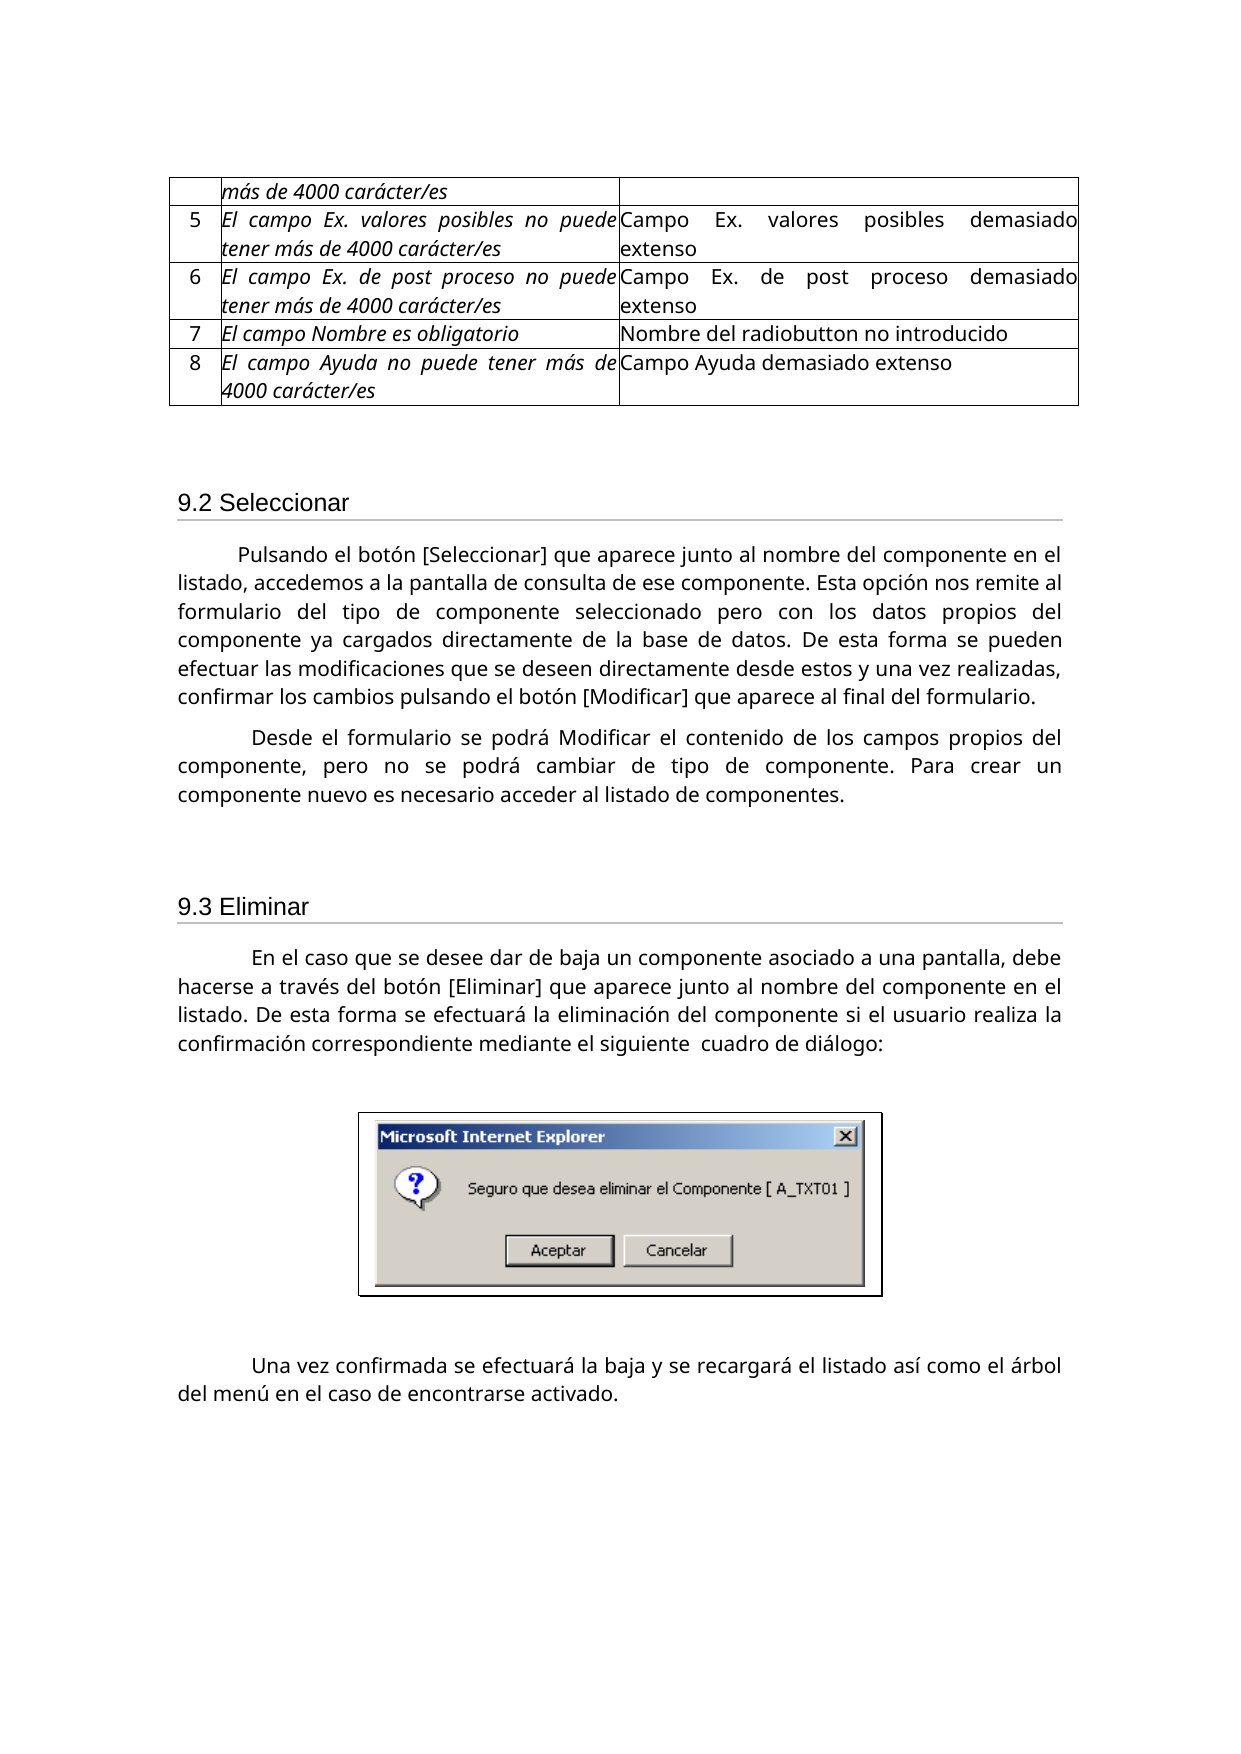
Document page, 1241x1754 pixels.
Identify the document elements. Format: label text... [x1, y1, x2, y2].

table_cell El campo Ex. valores posibles no puede tener más de 4000 carácter/es [222, 206, 619, 262]
text En el caso que se desee dar de baja un componente asociado a una pantalla, debe hacerse a través del botón [Eliminar] que aparece junto al nombre del componente en el listado. De esta forma se efectuará la eliminación del componente si el usuario realiza la confirmación correspondiente mediante el siguiente cuadro de diálogo: [177, 943, 1063, 1057]
table_cell 6 [170, 263, 221, 319]
text Desde el formulario se podrá Modificar el contenido de los campos propios del componente, pero no se podrá cambiar de tipo de componente. Para crear un componente nuevo es necesario acceder al listado de componentes. [177, 723, 1063, 808]
table_cell [620, 178, 1078, 205]
subtitle 9.2 Seleccionar [177, 489, 1063, 519]
text Pulsando el botón [Seleccionar] que aparece junto al nombre del componente en el listado, accedemos a la pantalla de consulta de ese componente. Esta opción nos remite al formulario del tipo de componente seleccionado pero con los datos propios del componente ya cargados directamente de la base de datos. De esta forma se pueden efectuar las modificaciones que se deseen directamente desde estos y una vez realizadas, confirmar los cambios pulsando el botón [Modificar] que aparece al final del formulario. [177, 540, 1063, 711]
table_cell [170, 178, 221, 205]
table_cell El campo Nombre es obligatorio [222, 320, 619, 348]
table_cell 8 [170, 349, 221, 405]
picture [374, 1120, 865, 1287]
table_cell Nombre del radiobutton no introducido [620, 320, 1078, 348]
table_cell El campo Ayuda no puede tener más de 4000 carácter/es [222, 349, 619, 405]
table_cell más de 4000 carácter/es [222, 178, 619, 205]
table_cell 7 [170, 320, 221, 348]
text Una vez confirmada se efectuará la baja y se recargará el listado así como el árbol del menú en el caso de encontrarse activado. [177, 1351, 1063, 1408]
table_cell 5 [170, 206, 221, 262]
table_cell Campo Ex. valores posibles demasiado extenso [620, 206, 1078, 262]
subtitle 9.3 Eliminar [177, 892, 1063, 922]
table_cell Campo Ayuda demasiado extenso [620, 349, 1078, 405]
table_cell Campo Ex. de post proceso demasiado extenso [620, 263, 1078, 319]
table_cell El campo Ex. de post proceso no puede tener más de 4000 carácter/es [222, 263, 619, 319]
